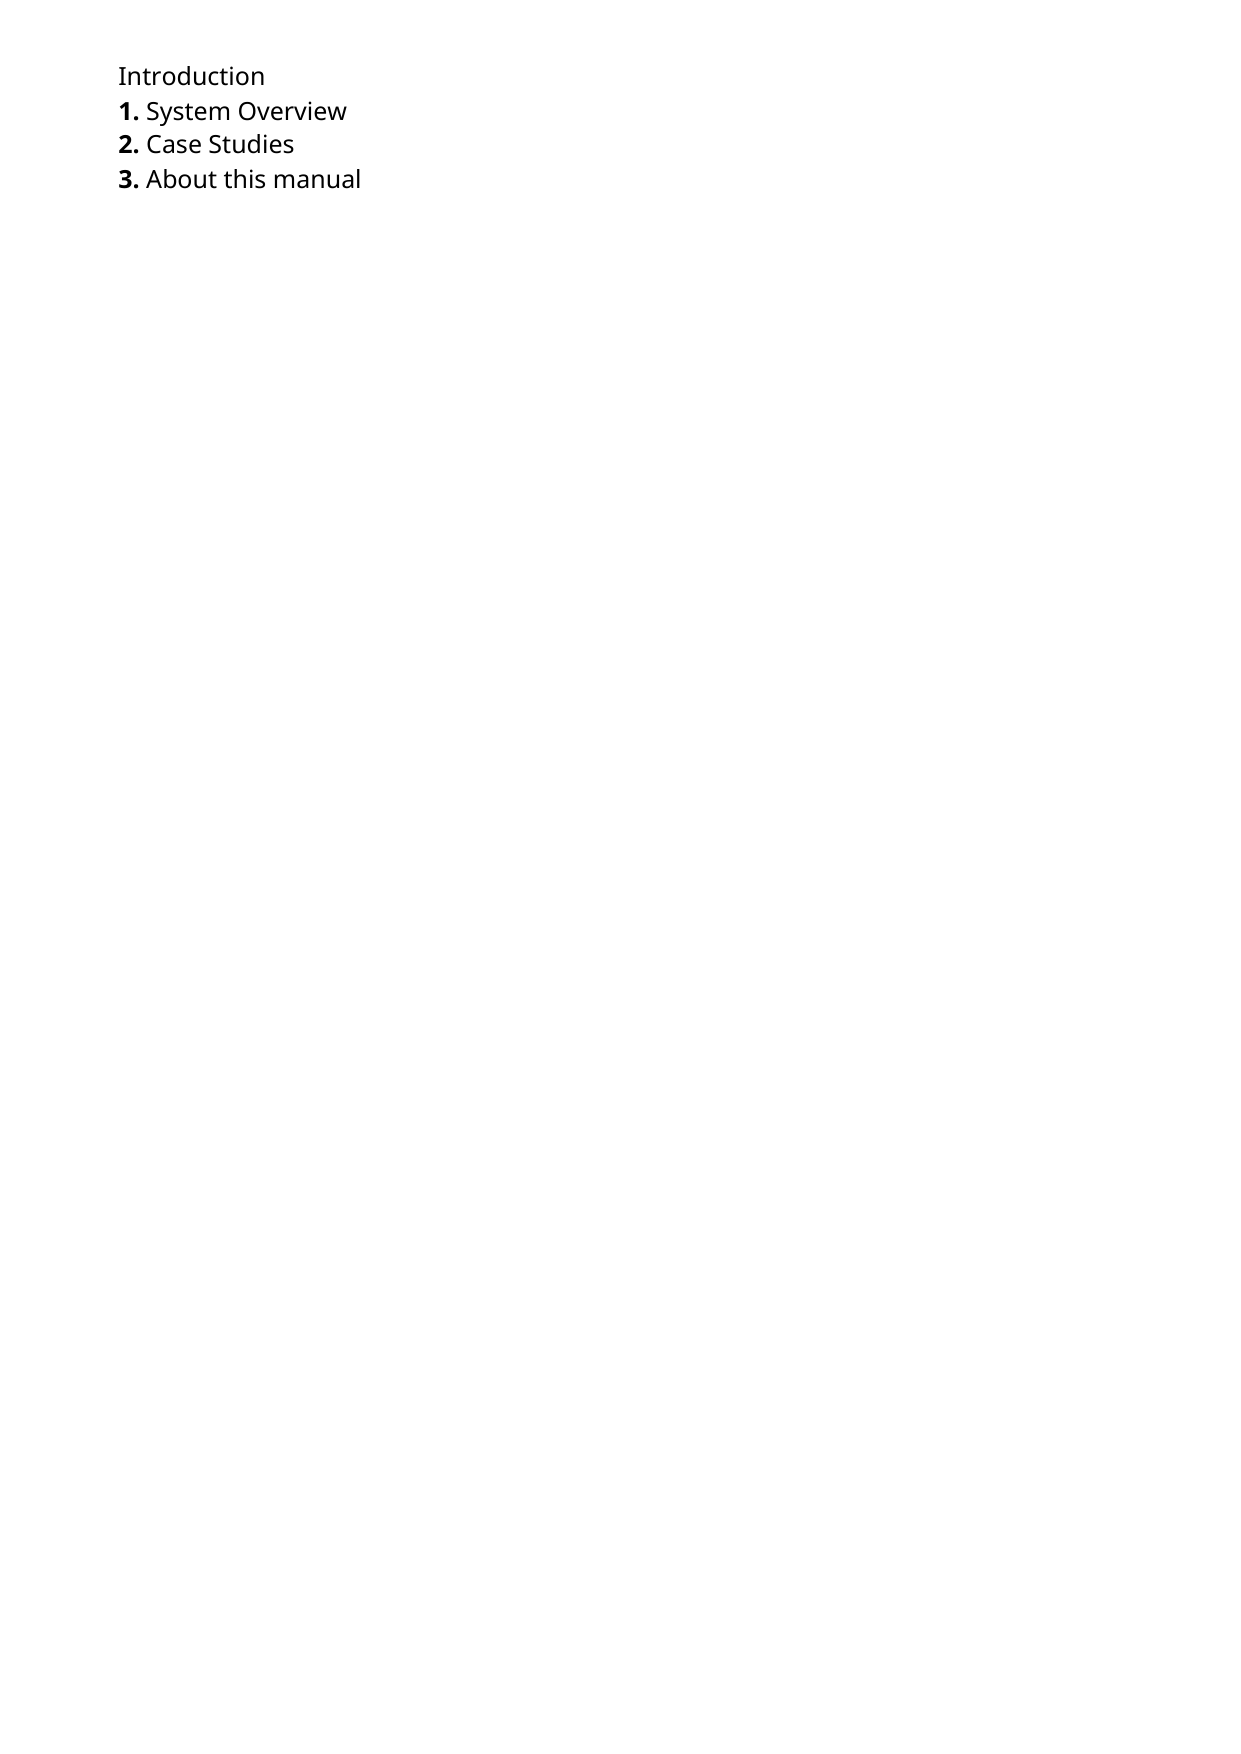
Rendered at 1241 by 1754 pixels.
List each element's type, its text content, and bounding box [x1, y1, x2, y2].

text 1. System Overview [118, 93, 1181, 127]
text 2. Case Studies [118, 127, 1181, 161]
text Introduction [118, 59, 1181, 93]
text 3. About this manual [118, 161, 1181, 195]
